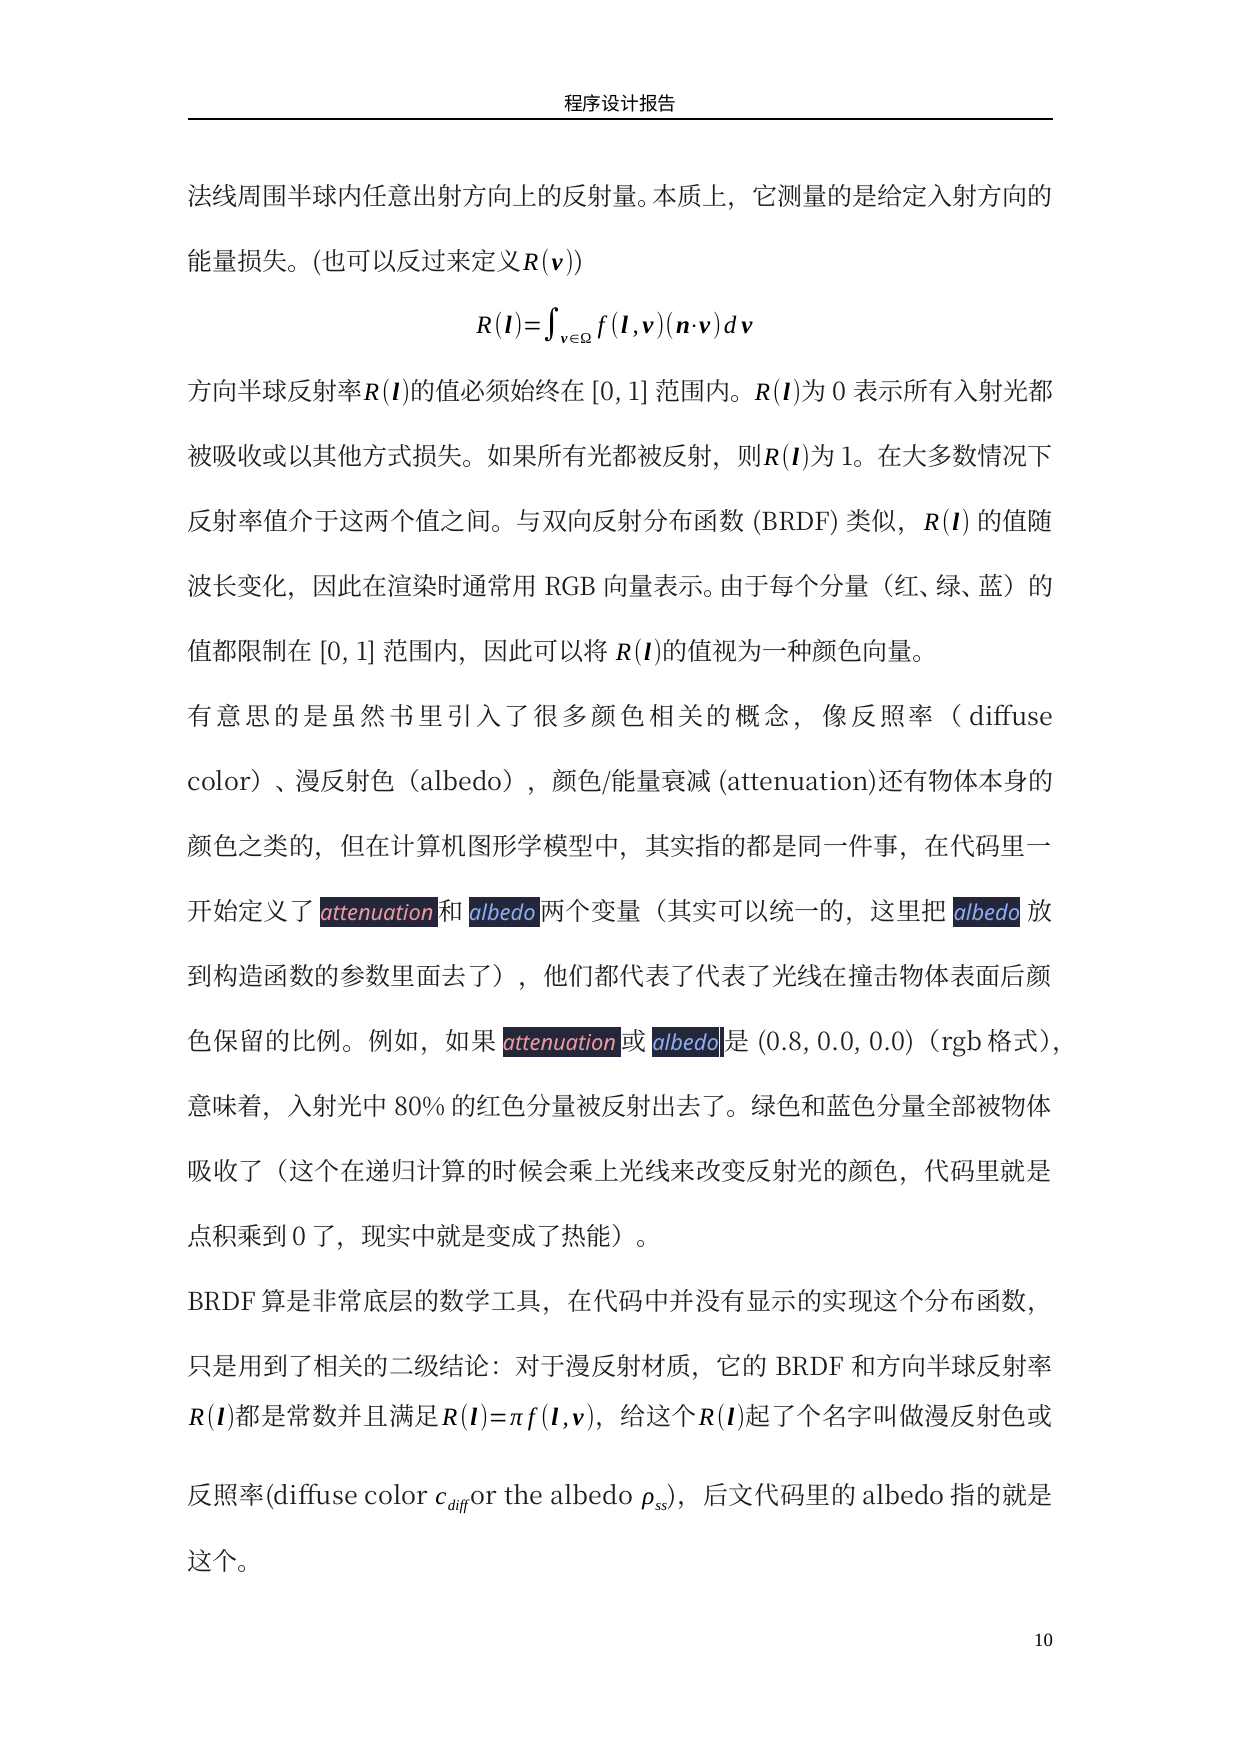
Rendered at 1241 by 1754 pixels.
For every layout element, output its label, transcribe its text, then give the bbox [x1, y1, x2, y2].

text 方向半球反射率的值必须始终在 [0, 1] 范围内。为 0 表示所有入射光都被吸收或以其他方式损失。如果所有光都被反射，则为 1。在大多数情况下，反射率值介于这两个值之间。与双向反射分布函数 (BRDF) 类似， 的值随波长变化，因此在渲染时通常用 RGB 向量表示。由于每个分量（红、绿、蓝）的值都限制在 [0, 1] 范围内，因此可以将 的值视为一种颜色向量。 [187, 292, 1053, 682]
text 有意思的是虽然书里引入了很多颜色相关的概念，像反照率（diffuse color）、漫反射色（albedo），颜色/能量衰减 (attenuation)还有物体本身的颜色之类的，但在计算机图形学模型中，其实指的都是同一件事，在代码里一开始定义了attenuation和albedo两个变量（其实可以统一的，这里把albedo 放到构造函数的参数里面去了），他们都代表了代表了光线在撞击物体表面后颜色保留的比例。例如，如果attenuation或albedo是 (0.8, 0.0, 0.0)（rgb格式），意味着，入射光中 80% 的红色分量被反射出去了。绿色和蓝色分量全部被物体吸收了（这个在递归计算的时候会乘上光线来改变反射光的颜色，代码里就是点积乘到0了，现实中就是变成了热能）。 [187, 682, 1053, 1267]
text BRDF算是非常底层的数学工具，在代码中并没有显示的实现这个分布函数，只是用到了相关的二级结论：对于漫反射材质，它的 BRDF 和方向半球反射率都是常数并且满足，给这个起了个名字叫做漫反射色或反照率(diffuse color or the albedo )，后文代码里的albedo指的就是这个。 [187, 1267, 1053, 1592]
text 然后书中提到了两个物理约束，一个是BRDF的互易性（Helmholtz reciprocity,）函数中入射光和出射光的地位等价，因为光路可逆；另一个是光的反射可能有能量损失，需要遵循能量守恒。对于第一个约束，只有特定方法双向路径追踪需要强调互易性，但第二个约束必须近似实现（精确不现实），否则会导致反射过亮。因此对于第二个约束引入了方向半球反射率（directional-hemispherical reflectance ）这个函数，输入入射方向向量 ,计算表面法线周围半球内任意出射方向上的反射量。本质上，它测量的是给定入射方向的能量损失。(也可以反过来定义) [187, 162, 1053, 292]
